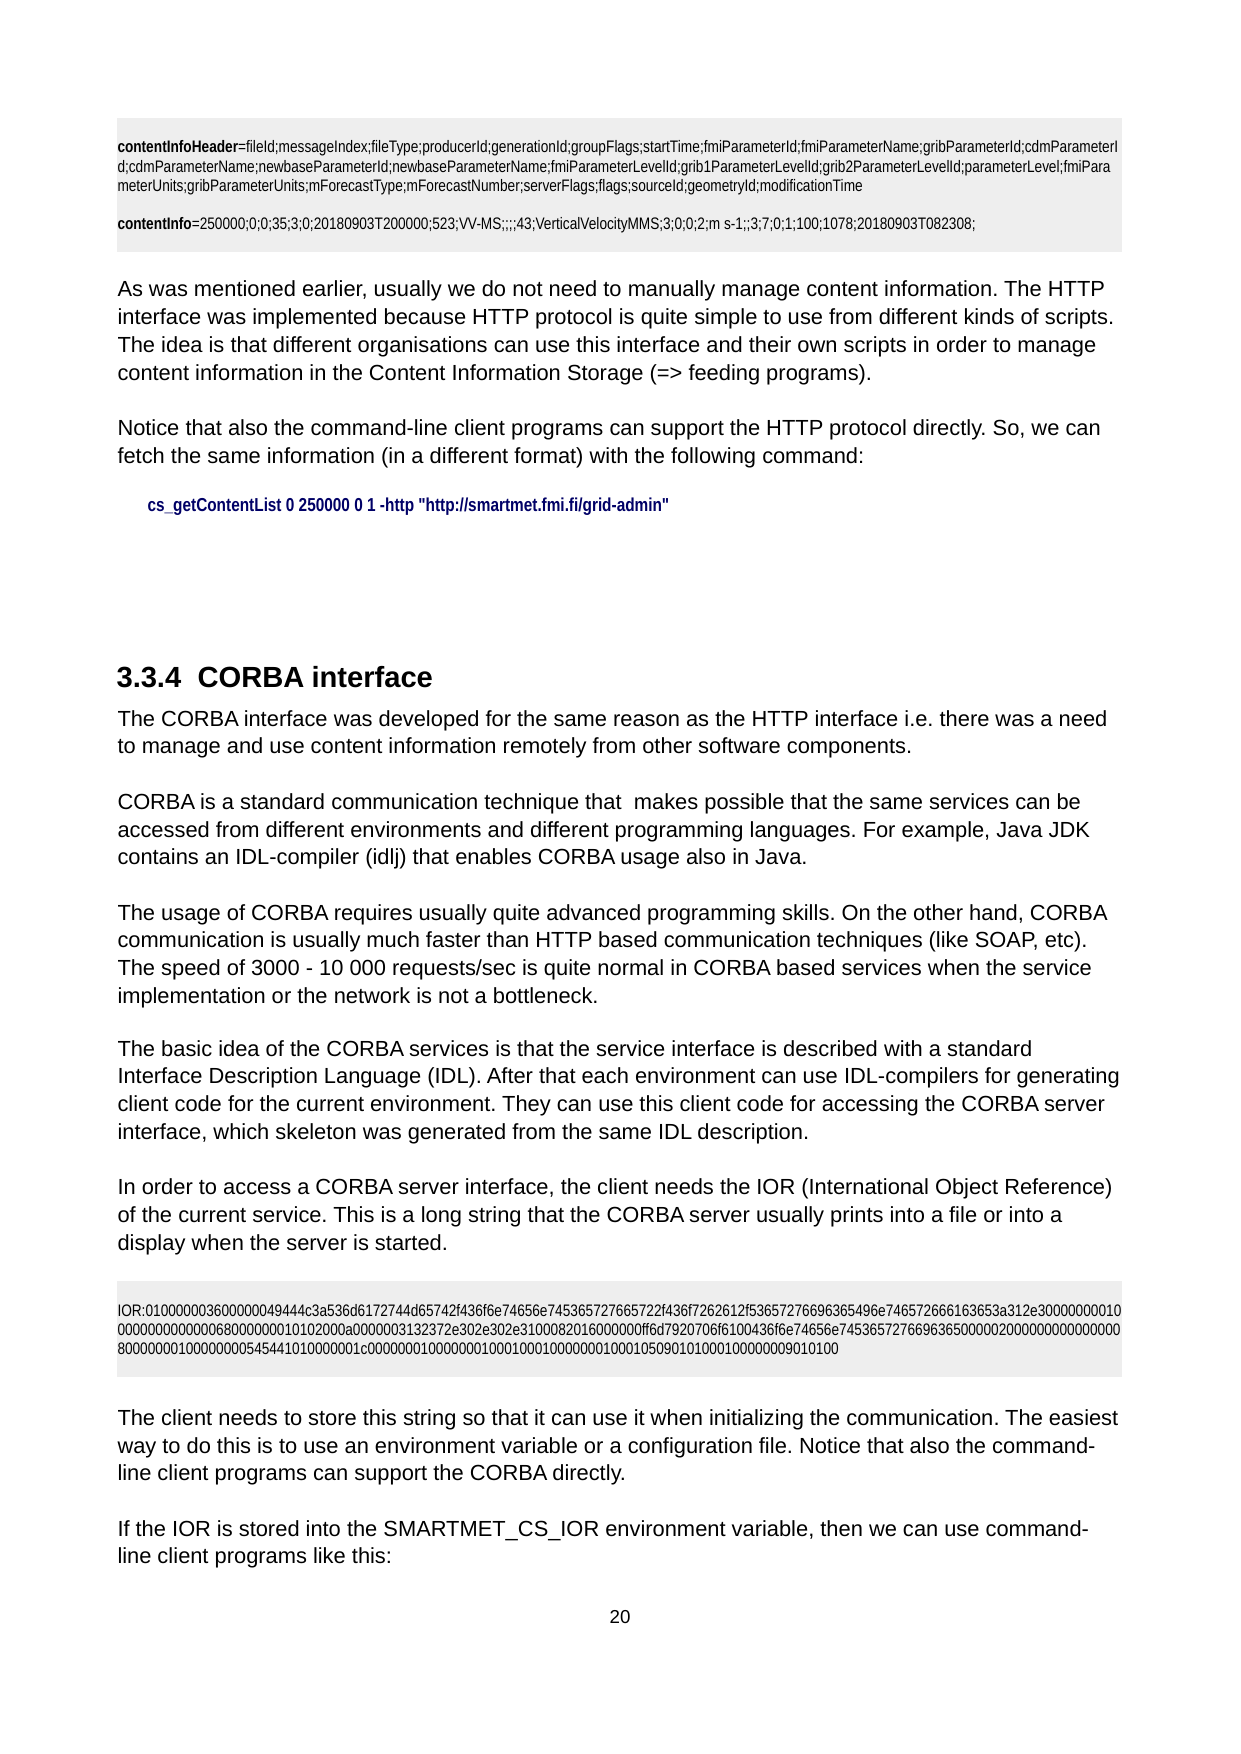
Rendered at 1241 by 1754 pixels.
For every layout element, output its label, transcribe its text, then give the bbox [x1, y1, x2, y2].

text CORBA is a standard communication technique that makes possible that the same services can be accessed from different environments and different programming languages. For example, Java JDK contains an IDL-compiler (idlj) that enables CORBA usage also in Java. [117, 789, 1122, 869]
text As was mentioned earlier, usually we do not need to manually manage content information. The HTTP interface was implemented because HTTP protocol is quite simple to use from different kinds of scripts. The idea is that different organisations can use this interface and their own scripts in order to manage content information in the Content Information Storage (=> feeding programs). [117, 276, 1122, 384]
text The basic idea of the CORBA services is that the service interface is described with a standard Interface Description Language (IDL). After that each environment can use IDL-compilers for generating client code for the current environment. They can use this client code for accessing the CORBA server interface, which skeleton was generated from the same IDL description. [117, 1036, 1122, 1144]
text The CORBA interface was developed for the same reason as the HTTP interface i.e. there was a need to manage and use content information remotely from other software components. [117, 706, 1122, 759]
subtitle CORBA interface [108, 660, 1122, 693]
text cs_getContentList 0 250000 0 1 -http "http://smartmet.fmi.fi/grid-admin" [117, 494, 1122, 516]
text IOR:010000003600000049444c3a536d6172744d65742f436f6e74656e745365727665722f436f7262612f53657276696365496e746572666163653a312e30000000010000000000000068000000010102000a0000003132372e302e302e3100082016000000ff6d7920706f6100436f6e74656e745365727669636500000200000000000000080000000100000000545441010000001c00000001000000010001000100000001000105090101000100000009010100 [117, 1301, 1122, 1358]
text contentInfo=250000;0;0;35;3;0;20180903T200000;523;VV-MS;;;;43;VerticalVelocityMMS;3;0;0;2;m s-1;;3;7;0;1;100;1078;20180903T082308; [117, 214, 1122, 233]
text If the IOR is stored into the SMARTMET_CS_IOR environment variable, then we can use command-line client programs like this: [117, 1516, 1122, 1569]
text Notice that also the command-line client programs can support the HTTP protocol directly. So, we can fetch the same information (in a different format) with the following command: [117, 415, 1122, 468]
text In order to access a CORBA server interface, the client needs the IOR (International Object Reference) of the current service. This is a long string that the CORBA server usually prints into a file or into a display when the server is started. [117, 1174, 1122, 1255]
text contentInfoHeader=fileId;messageIndex;fileType;producerId;generationId;groupFlags;startTime;fmiParameterId;fmiParameterName;gribParameterId;cdmParameterId;cdmParameterName;newbaseParameterId;newbaseParameterName;fmiParameterLevelId;grib1ParameterLevelId;grib2ParameterLevelId;parameterLevel;fmiParameterUnits;gribParameterUnits;mForecastType;mForecastNumber;serverFlags;flags;sourceId;geometryId;modificationTime [117, 137, 1122, 195]
text The client needs to store this string so that it can use it when initializing the communication. The easiest way to do this is to use an environment variable or a configuration file. Notice that also the command-line client programs can support the CORBA directly. [117, 1405, 1122, 1486]
text The usage of CORBA requires usually quite advanced programming skills. On the other hand, CORBA communication is usually much faster than HTTP based communication techniques (like SOAP, etc). The speed of 3000 - 10 000 requests/sec is quite normal in CORBA based services when the service implementation or the network is not a bottleneck. [117, 900, 1122, 1008]
